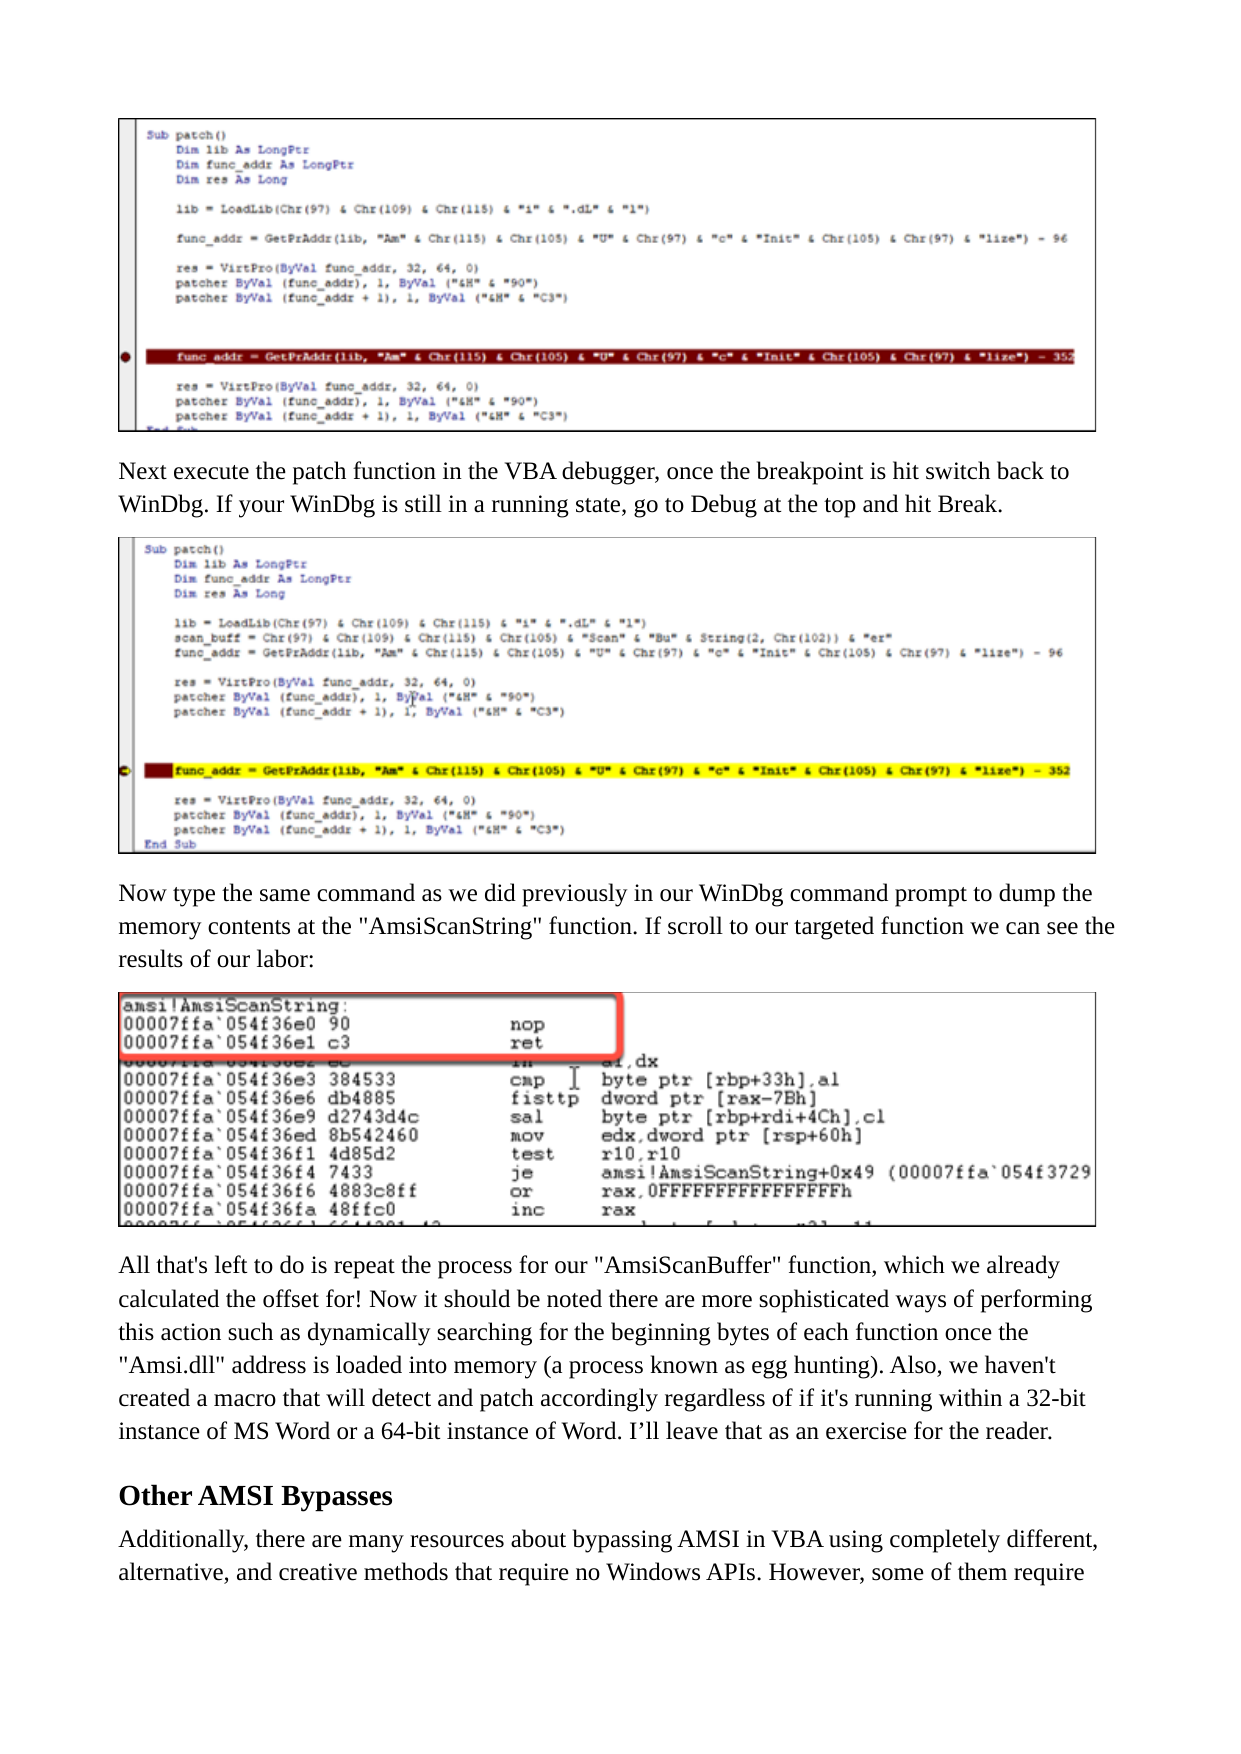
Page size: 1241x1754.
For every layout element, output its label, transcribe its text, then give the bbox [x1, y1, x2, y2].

picture [118, 118, 1097, 432]
subtitle Other AMSI Bypasses [118, 1478, 1122, 1511]
text Now type the same command as we did previously in our WinDbg command prompt to dump the memory contents at the "AmsiScanString" function. If scroll to our targeted function we can see the results of our labor: [118, 878, 1122, 973]
picture [118, 537, 1097, 854]
picture [118, 992, 1097, 1227]
text Additionally, there are many resources about bypassing AMSI in VBA using completely different, alternative, and creative methods that require no Windows APIs. However, some of them require [118, 1524, 1122, 1586]
text All that's left to do is repeat the process for our "AmsiScanBuffer" function, which we already calculated the offset for! Now it should be noted there are more sophisticated ways of performing this action such as dynamically searching for the beginning bytes of each function once the "Amsi.dll" address is loaded into memory (a process known as egg hunting). Also, we haven't created a macro that will detect and patch accordingly regardless of if it's running within a 32-bit instance of MS Word or a 64-bit instance of Word. I’ll leave that as an exercise for the reader. [118, 1251, 1122, 1444]
text Next execute the patch function in the VBA debugger, once the breakpoint is hit switch back to WinDbg. If your WinDbg is still in a running state, go to Debug at the top and hit Break. [118, 456, 1122, 518]
